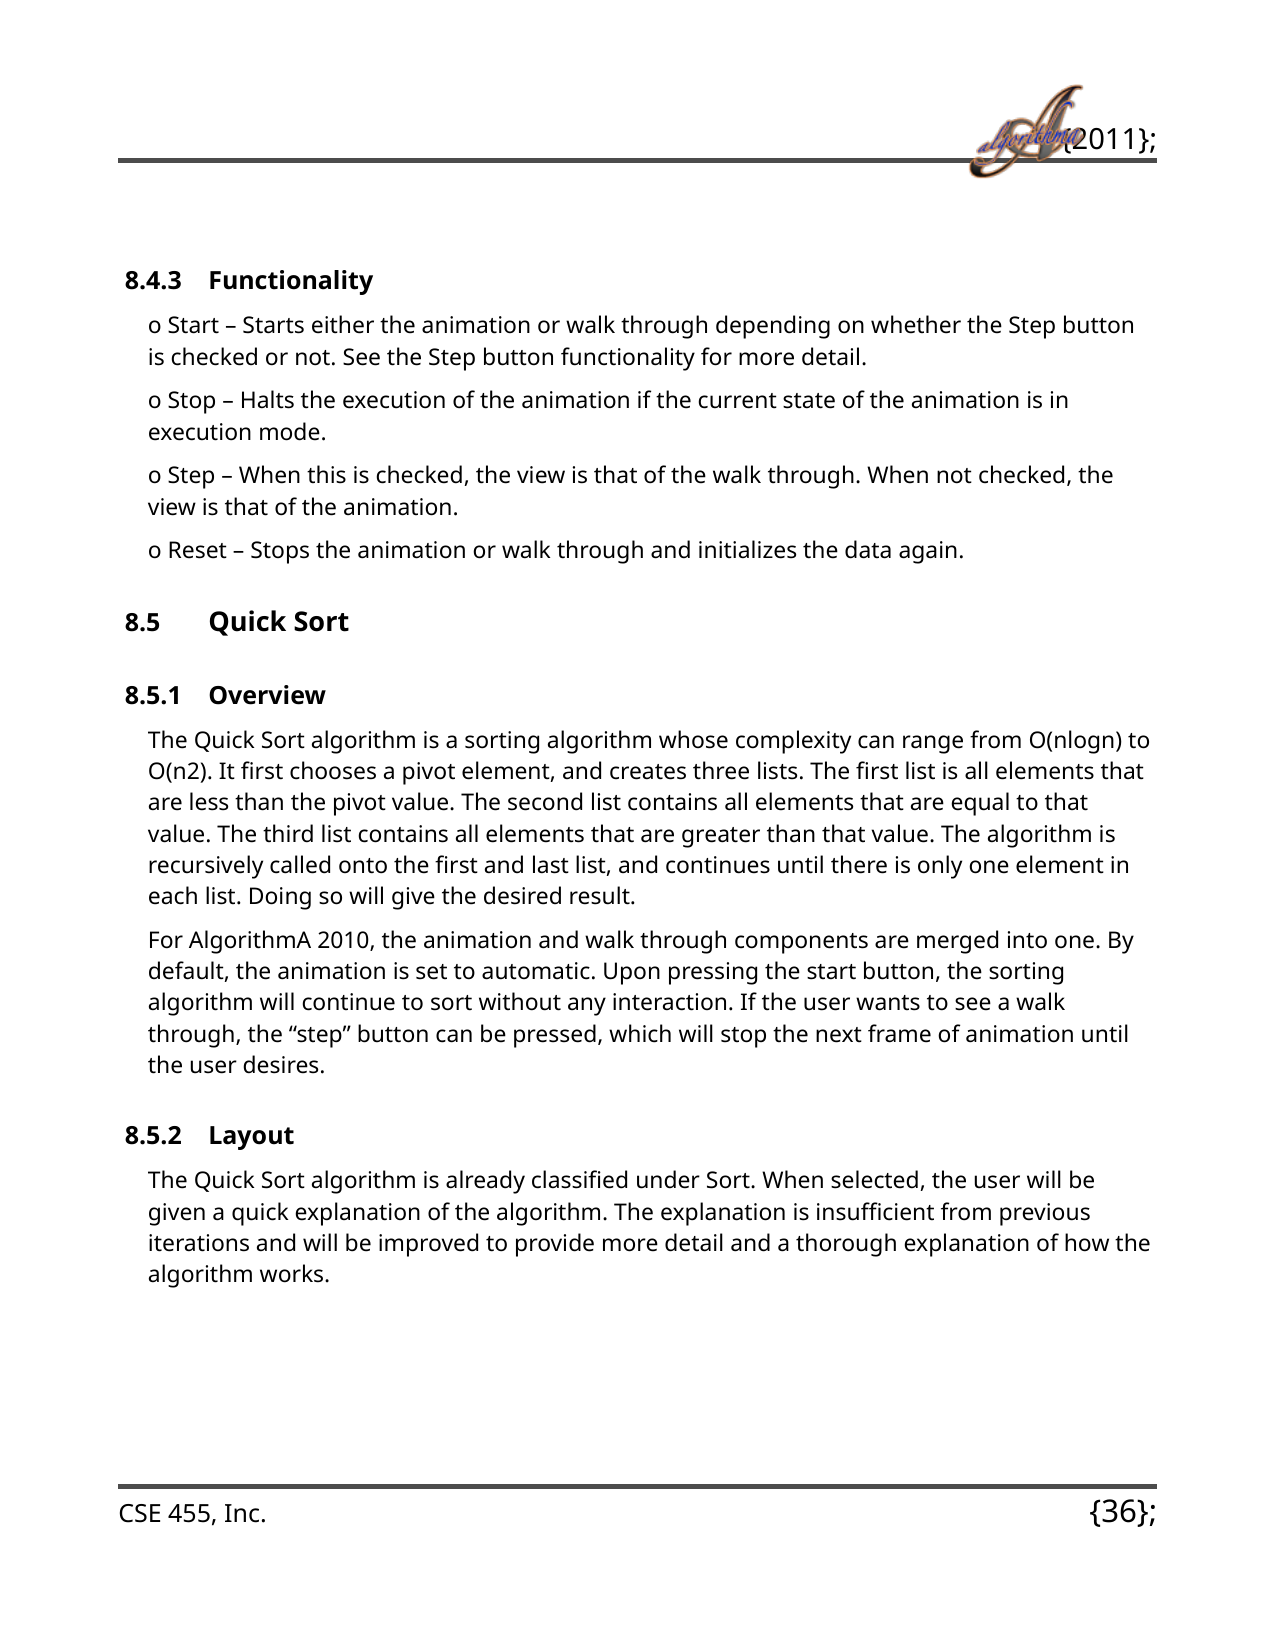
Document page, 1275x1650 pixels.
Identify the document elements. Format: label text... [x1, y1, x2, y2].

text o Step – When this is checked, the view is that of the walk through. When not checked, the view is that of the animation. [148, 459, 1157, 522]
text For AlgorithmA 2010, the animation and walk through components are merged into one. By default, the animation is set to automatic. Upon pressing the start button, the sorting algorithm will continue to sort without any interaction. If the user wants to see a walk through, the “step” button can be pressed, which will stop the next frame of animation until the user desires. [148, 924, 1157, 1080]
text o Stop – Halts the execution of the animation if the current state of the animation is in execution mode. [148, 384, 1157, 447]
subtitle Functionality [118, 263, 1157, 297]
subtitle Layout [118, 1118, 1157, 1152]
text o Reset – Stops the animation or walk through and initializes the data again. [148, 534, 1157, 565]
subtitle Quick Sort [118, 603, 1157, 640]
subtitle Overview [118, 677, 1157, 711]
text o Start – Starts either the animation or walk through depending on whether the Step button is checked or not. See the Step button functionality for more detail. [148, 309, 1157, 372]
picture [966, 83, 1087, 180]
text The Quick Sort algorithm is a sorting algorithm whose complexity can range from O(nlogn) to O(n2). It first chooses a pivot element, and creates three lists. The first list is all elements that are less than the pivot value. The second list contains all elements that are equal to that value. The third list contains all elements that are greater than that value. The algorithm is recursively called onto the first and last list, and continues until there is only one element in each list. Doing so will give the desired result. [148, 724, 1157, 911]
text The Quick Sort algorithm is already classified under Sort. When selected, the user will be given a quick explanation of the algorithm. The explanation is insufficient from previous iterations and will be improved to provide more detail and a thorough explanation of how the algorithm works. [148, 1164, 1157, 1289]
